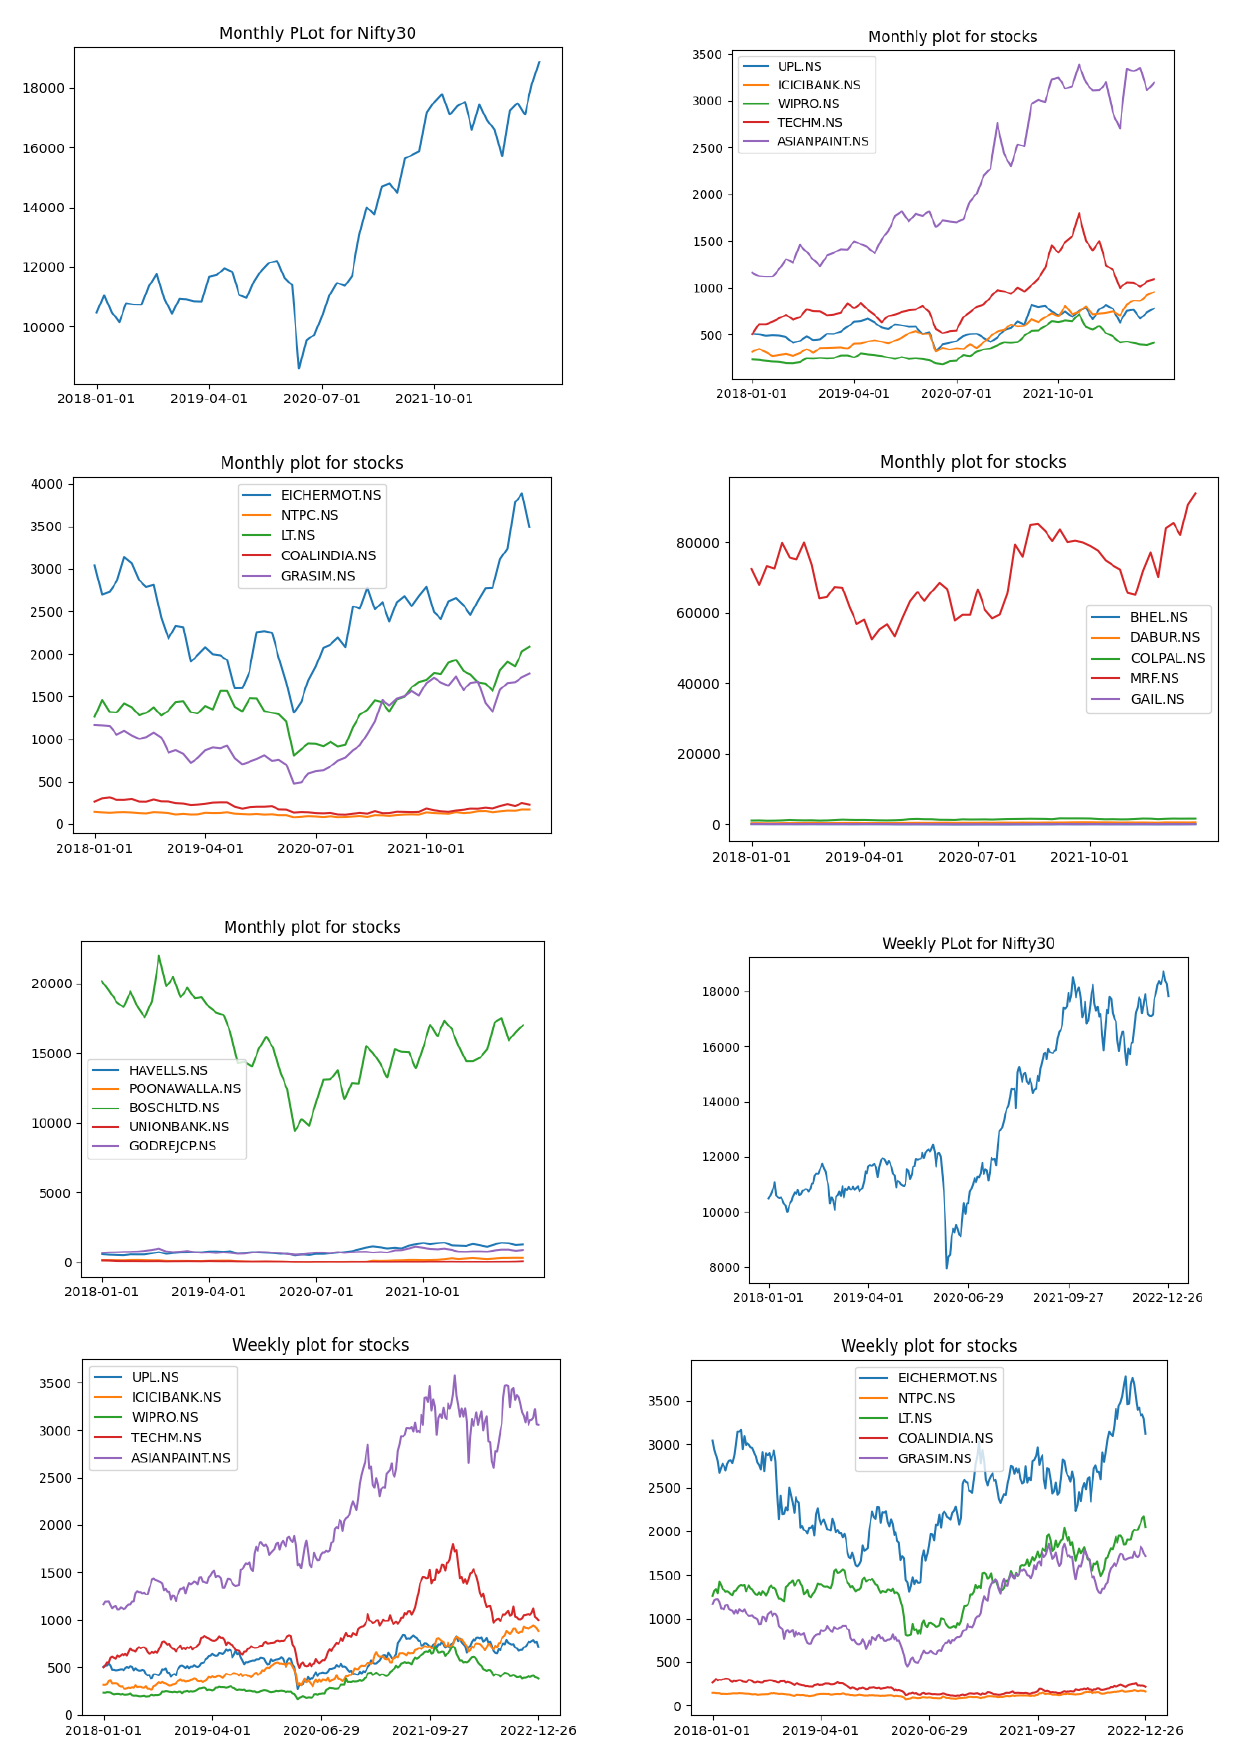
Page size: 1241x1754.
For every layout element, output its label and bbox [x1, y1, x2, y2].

picture [671, 23, 1195, 415]
picture [662, 447, 1240, 881]
picture [625, 1332, 1190, 1754]
picture [7, 448, 574, 872]
picture [688, 930, 1209, 1319]
picture [7, 19, 585, 421]
picture [17, 1330, 583, 1754]
picture [17, 914, 566, 1314]
